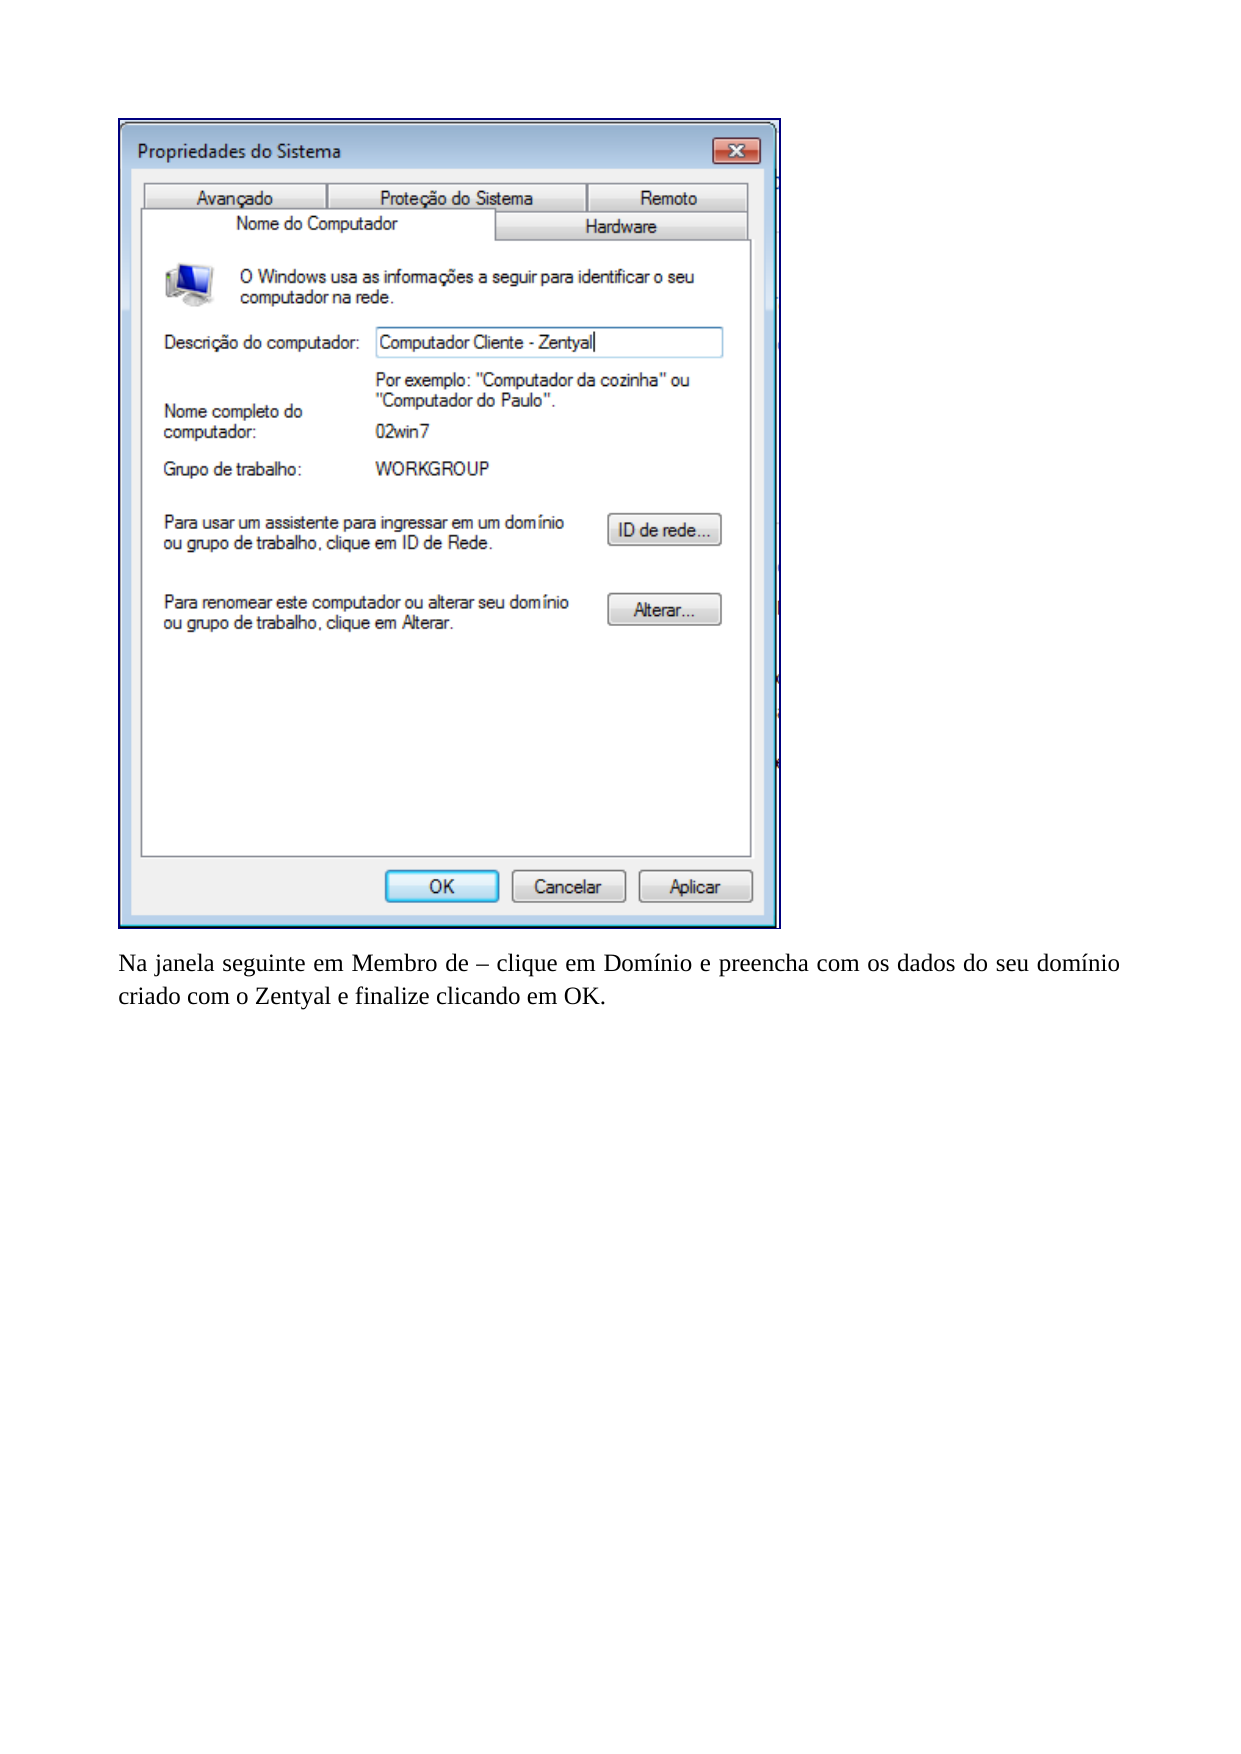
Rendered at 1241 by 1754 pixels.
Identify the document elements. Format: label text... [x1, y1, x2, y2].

picture [120, 120, 779, 928]
text Na janela seguinte em Membro de – clique em Domínio e preencha com os dados do seu domínio criado com o Zentyal e finalize clicando em OK. [118, 948, 1122, 1010]
